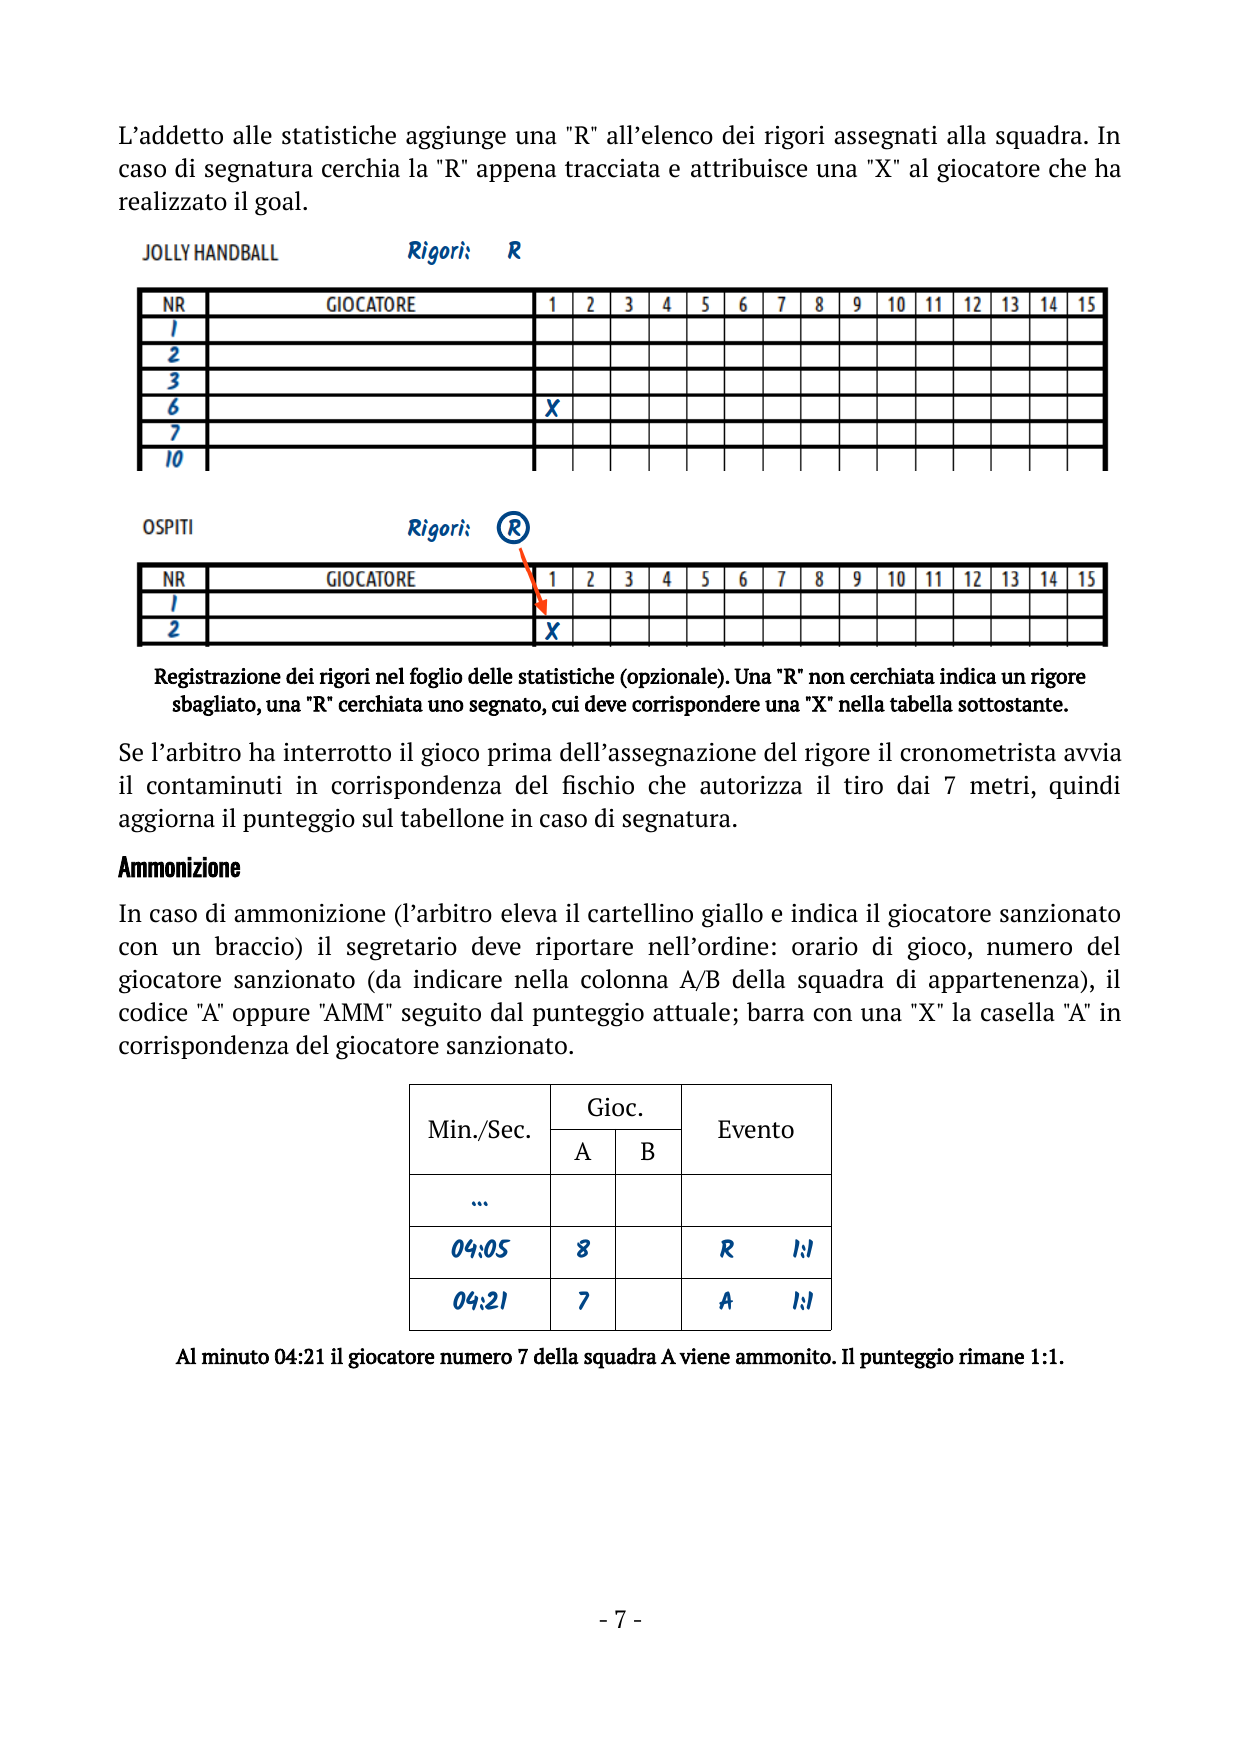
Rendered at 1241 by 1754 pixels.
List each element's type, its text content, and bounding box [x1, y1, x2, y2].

table_cell R 1:1 [682, 1227, 831, 1278]
table_header Gioc. [551, 1085, 681, 1129]
table_cell ... [410, 1175, 550, 1226]
text Lʼaddetto alle statistiche aggiunge una "R" allʼelenco dei rigori assegnati alla squadra. In caso di segnatura cerchia la "R" appena tracciata e attribuisce una "X" al giocatore che ha realizzato il goal. [118, 118, 1122, 217]
table_cell [616, 1279, 681, 1330]
table_cell [551, 1175, 615, 1226]
text Al minuto 04:21 il giocatore numero 7 della squadra A viene ammonito. Il punteggio rimane 1:1. [118, 1342, 1122, 1369]
table_cell [616, 1175, 681, 1226]
table_cell 04:21 [410, 1279, 550, 1330]
text [118, 219, 1122, 662]
text Registrazione dei rigori nel foglio delle statistiche (opzionale). Una "R" non cerchiata indica un rigore sbagliato, una "R" cerchiata uno segnato, cui deve corrispondere una "X" nella tabella sottostante. [118, 662, 1122, 717]
subtitle Ammonizione [118, 849, 1122, 884]
table_cell [616, 1227, 681, 1278]
text In caso di ammonizione (l’arbitro eleva il cartellino giallo e indica il giocatore sanzionato con un braccio) il segretario deve riportare nellʼordine: orario di gioco, numero del giocatore sanzionato (da indicare nella colonna A/B della squadra di appartenenza), il codice "A" oppure "AMM" seguito dal punteggio attuale; barra con una "X" la casella "A" in corrispondenza del giocatore sanzionato. [118, 896, 1122, 1062]
table_cell 8 [551, 1227, 615, 1278]
table_cell A [551, 1130, 615, 1174]
table_cell 04:05 [410, 1227, 550, 1278]
table_header Min./Sec. [410, 1085, 550, 1174]
picture [121, 222, 1119, 659]
table_cell A 1:1 [682, 1279, 831, 1330]
table_cell [682, 1175, 831, 1226]
text Se lʼarbitro ha interrotto il gioco prima dellʼassegnazione del rigore il cronometrista avvia il contaminuti in corrispondenza del fischio che autorizza il tiro dai 7 metri, quindi aggiorna il punteggio sul tabellone in caso di segnatura. [118, 735, 1122, 834]
table_header Evento [682, 1085, 831, 1174]
table_cell B [616, 1130, 681, 1174]
table_cell 7 [551, 1279, 615, 1330]
